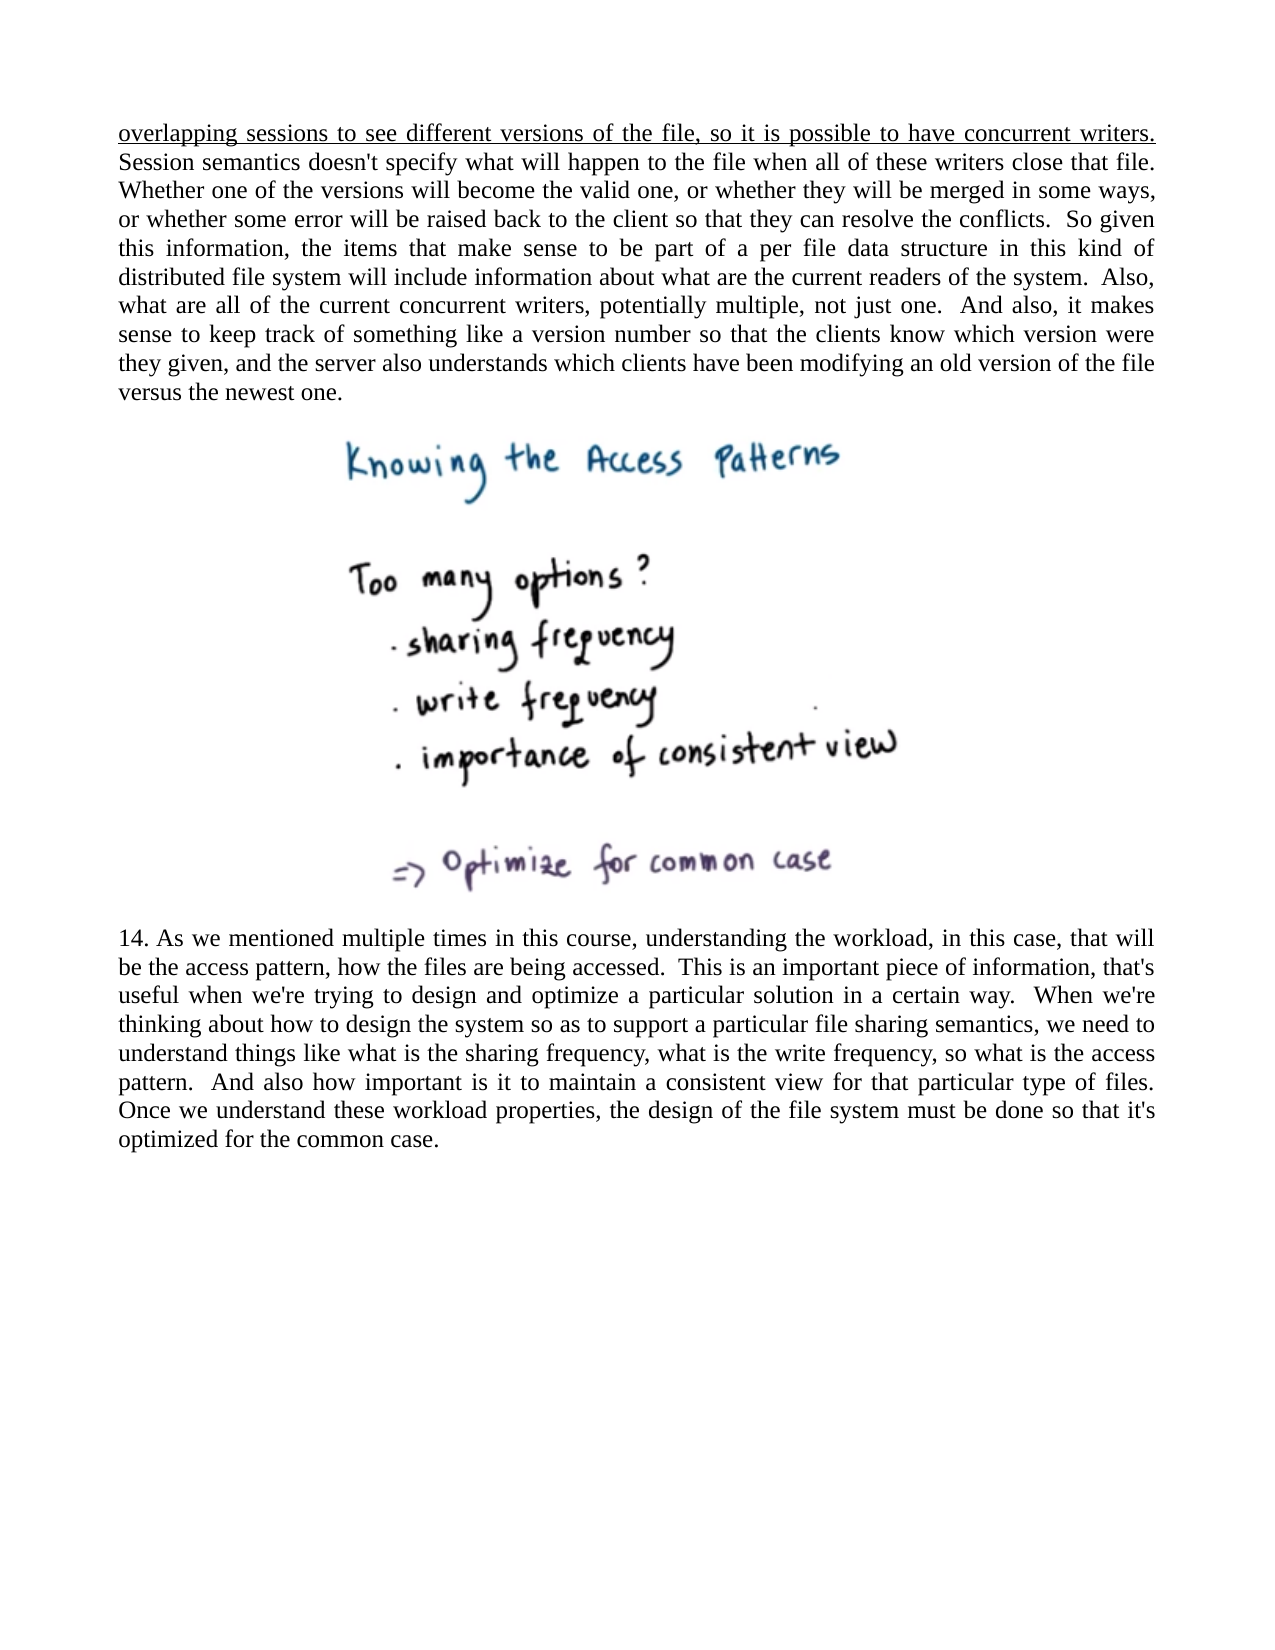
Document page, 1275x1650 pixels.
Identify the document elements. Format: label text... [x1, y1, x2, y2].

text 14. As we mentioned multiple times in this course, understanding the workload, in this case, that will be the access pattern, how the files are being accessed. This is an important piece of information, that's useful when we're trying to design and optimize a particular solution in a certain way. When we're thinking about how to design the system so as to support a particular file sharing semantics, we need to understand things like what is the sharing frequency, what is the write frequency, so what is the access pattern. And also how important is it to maintain a consistent view for that particular type of files. Once we understand these workload properties, the design of the file system must be done so that it's optimized for the common case. [118, 923, 1157, 1153]
picture [318, 434, 957, 894]
text overlapping sessions to see different versions of the file, so it is possible to have concurrent writers. Session semantics doesn't specify what will happen to the file when all of these writers close that file. Whether one of the versions will become the valid one, or whether they will be merged in some ways, or whether some error will be raised back to the client so that they can resolve the conflicts. So given this information, the items that make sense to be part of a per file data structure in this kind of distributed file system will include information about what are the current readers of the system. Also, what are all of the current concurrent writers, potentially multiple, not just one. And also, it makes sense to keep track of something like a version number so that the clients know which version were they given, and the server also understands which clients have been modifying an old version of the file versus the newest one. [118, 118, 1157, 406]
